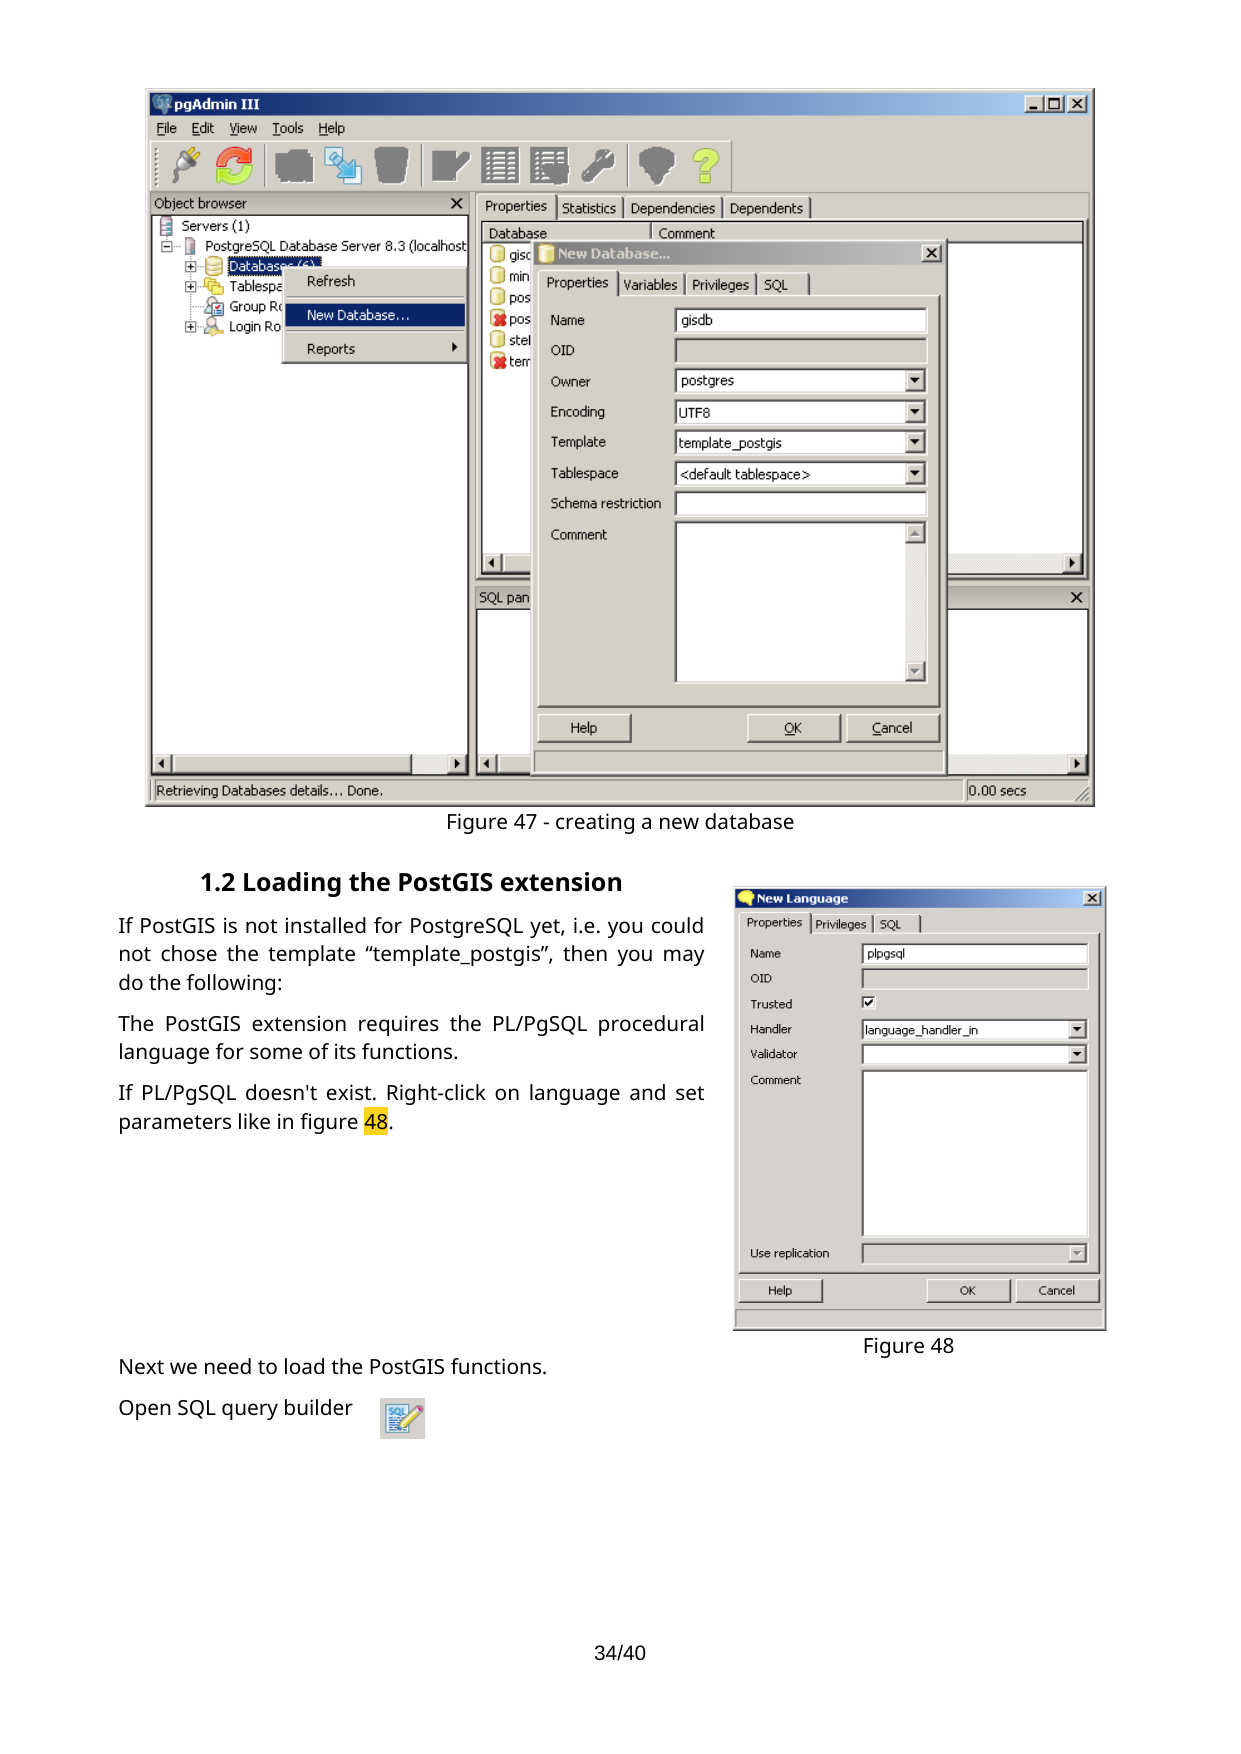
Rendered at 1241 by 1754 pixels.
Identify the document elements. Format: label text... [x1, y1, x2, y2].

picture [380, 1398, 426, 1439]
list [705, 1359, 1112, 1379]
text Figure 47 - creating a new database [145, 807, 1095, 836]
text Next we need to load the PostGIS functions. [118, 1352, 1122, 1381]
text If PL/PgSQL doesn't exist. Right-click on language and set parameters like in figure 48. [118, 1078, 705, 1135]
picture [145, 88, 1095, 807]
picture [732, 886, 1107, 1331]
list Figure 48 [705, 899, 1112, 1359]
text Open SQL query builder [118, 1393, 1122, 1422]
list Loading the PostGIS extension [193, 864, 1122, 899]
text If PostGIS is not installed for PostgreSQL yet, i.e. you could not chose the template “template_postgis”, then you may do the following: [118, 911, 705, 996]
text The PostGIS extension requires the PL/PgSQL procedural language for some of its functions. [118, 1009, 705, 1066]
